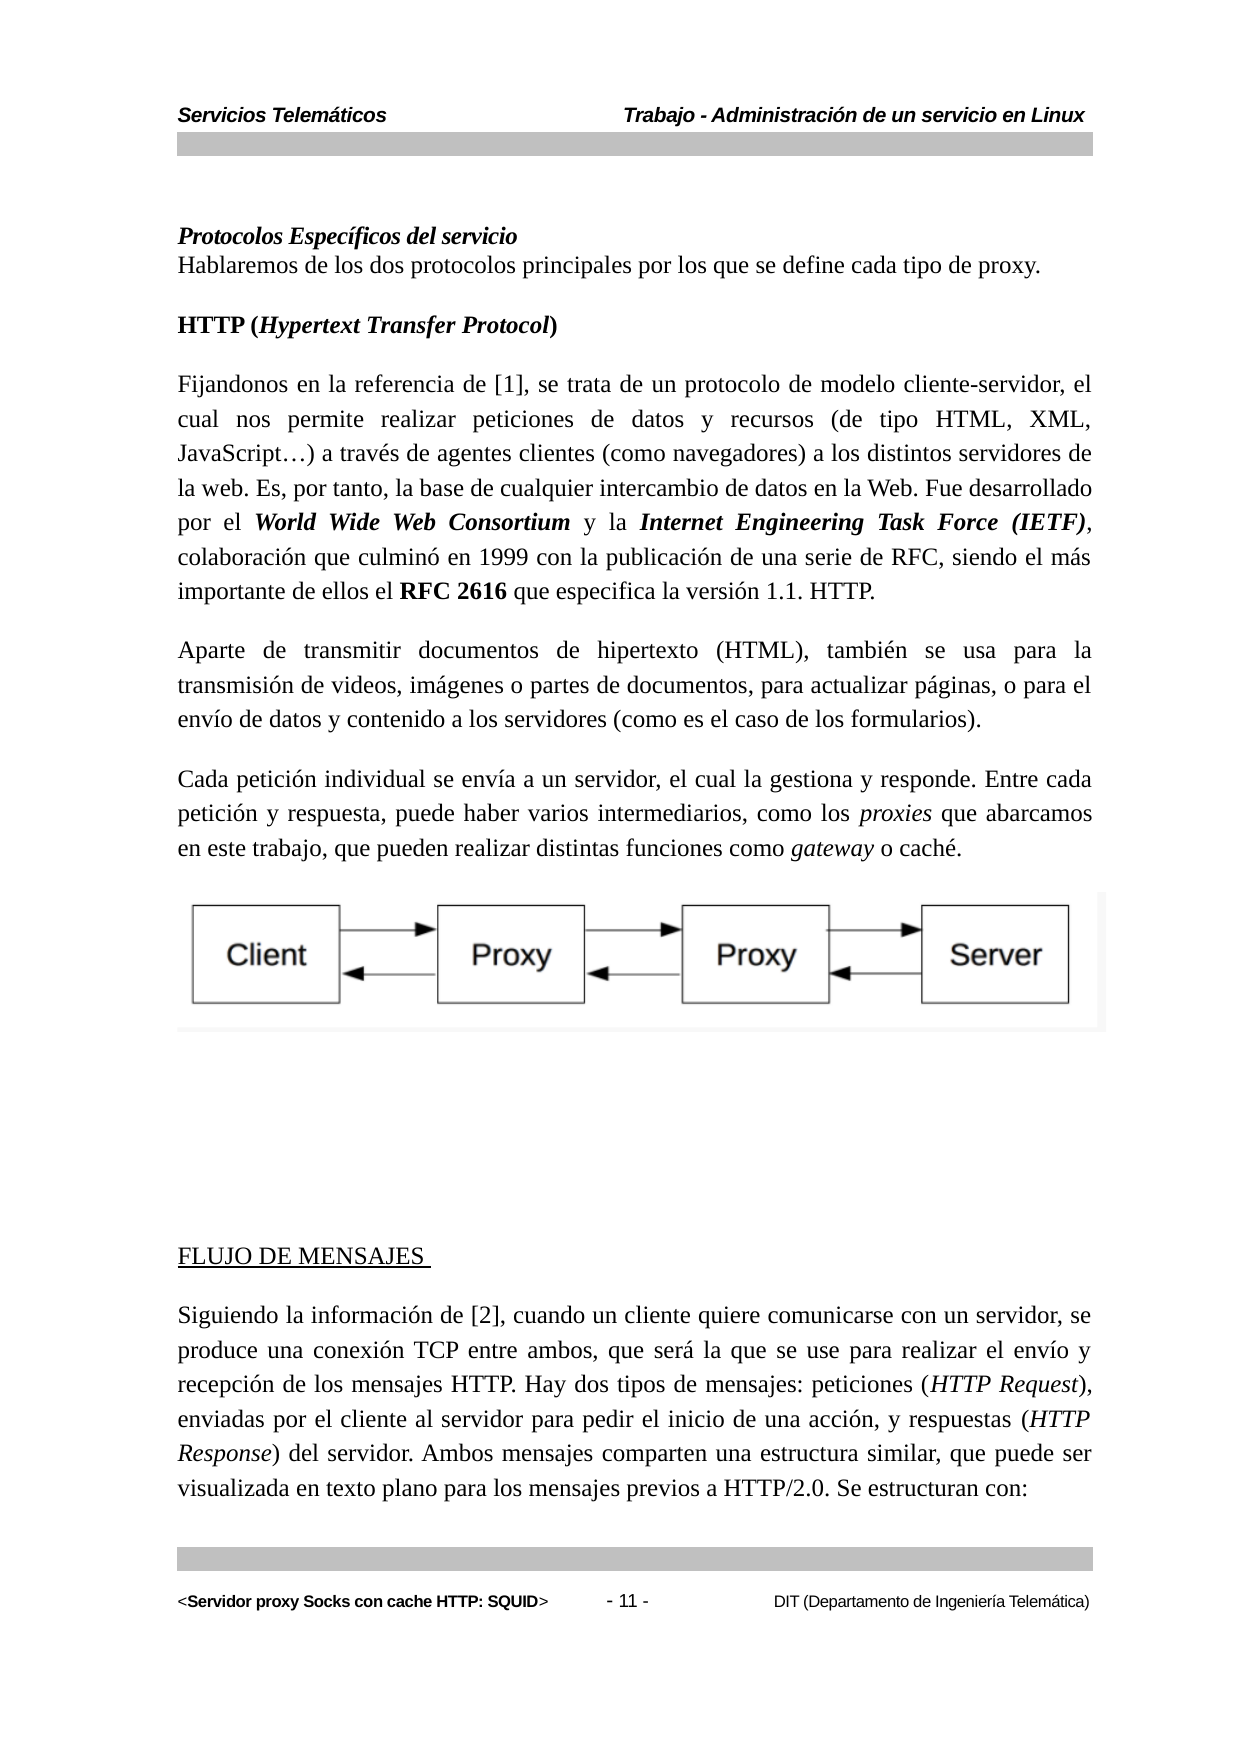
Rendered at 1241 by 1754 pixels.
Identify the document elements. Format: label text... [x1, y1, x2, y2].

text Siguiendo la información de [2], cuando un cliente quiere comunicarse con un servidor, se produce una conexión TCP entre ambos, que será la que se use para realizar el envío y recepción de los mensajes HTTP. Hay dos tipos de mensajes: peticiones (HTTP Request), enviadas por el cliente al servidor para pedir el inicio de una acción, y respuestas (HTTP Response) del servidor. Ambos mensajes comparten una estructura similar, que puede ser visualizada en texto plano para los mensajes previos a HTTP/2.0. Se estructuran con: [177, 1301, 1093, 1502]
list Protocolos Específicos del servicio [177, 221, 1093, 250]
text Cada petición individual se envía a un servidor, el cual la gestiona y responde. Entre cada petición y respuesta, puede haber varios intermediarios, como los proxies que abarcamos en este trabajo, que pueden realizar distintas funciones como gateway o caché. [177, 764, 1093, 862]
text Fijandonos en la referencia de [1], se trata de un protocolo de modelo cliente-servidor, el cual nos permite realizar peticiones de datos y recursos (de tipo HTML, XML, JavaScript…) a través de agentes clientes (como navegadores) a los distintos servidores de la web. Es, por tanto, la base de cualquier intercambio de datos en la Web. Fue desarrollado por el World Wide Web Consortium y la Internet Engineering Task Force (IETF), colaboración que culminó en 1999 con la publicación de una serie de RFC, siendo el más importante de ellos el RFC 2616 que especifica la versión 1.1. HTTP. [177, 369, 1093, 605]
text Aparte de transmitir documentos de hipertexto (HTML), también se usa para la transmisión de videos, imágenes o partes de documentos, para actualizar páginas, o para el envío de datos y contenido a los servidores (como es el caso de los formularios). [177, 636, 1093, 733]
text Hablaremos de los dos protocolos principales por los que se define cada tipo de proxy. [177, 250, 1093, 279]
text HTTP (Hypertext Transfer Protocol) [177, 310, 1093, 338]
text FLUJO DE MENSAJES [177, 1241, 1093, 1270]
